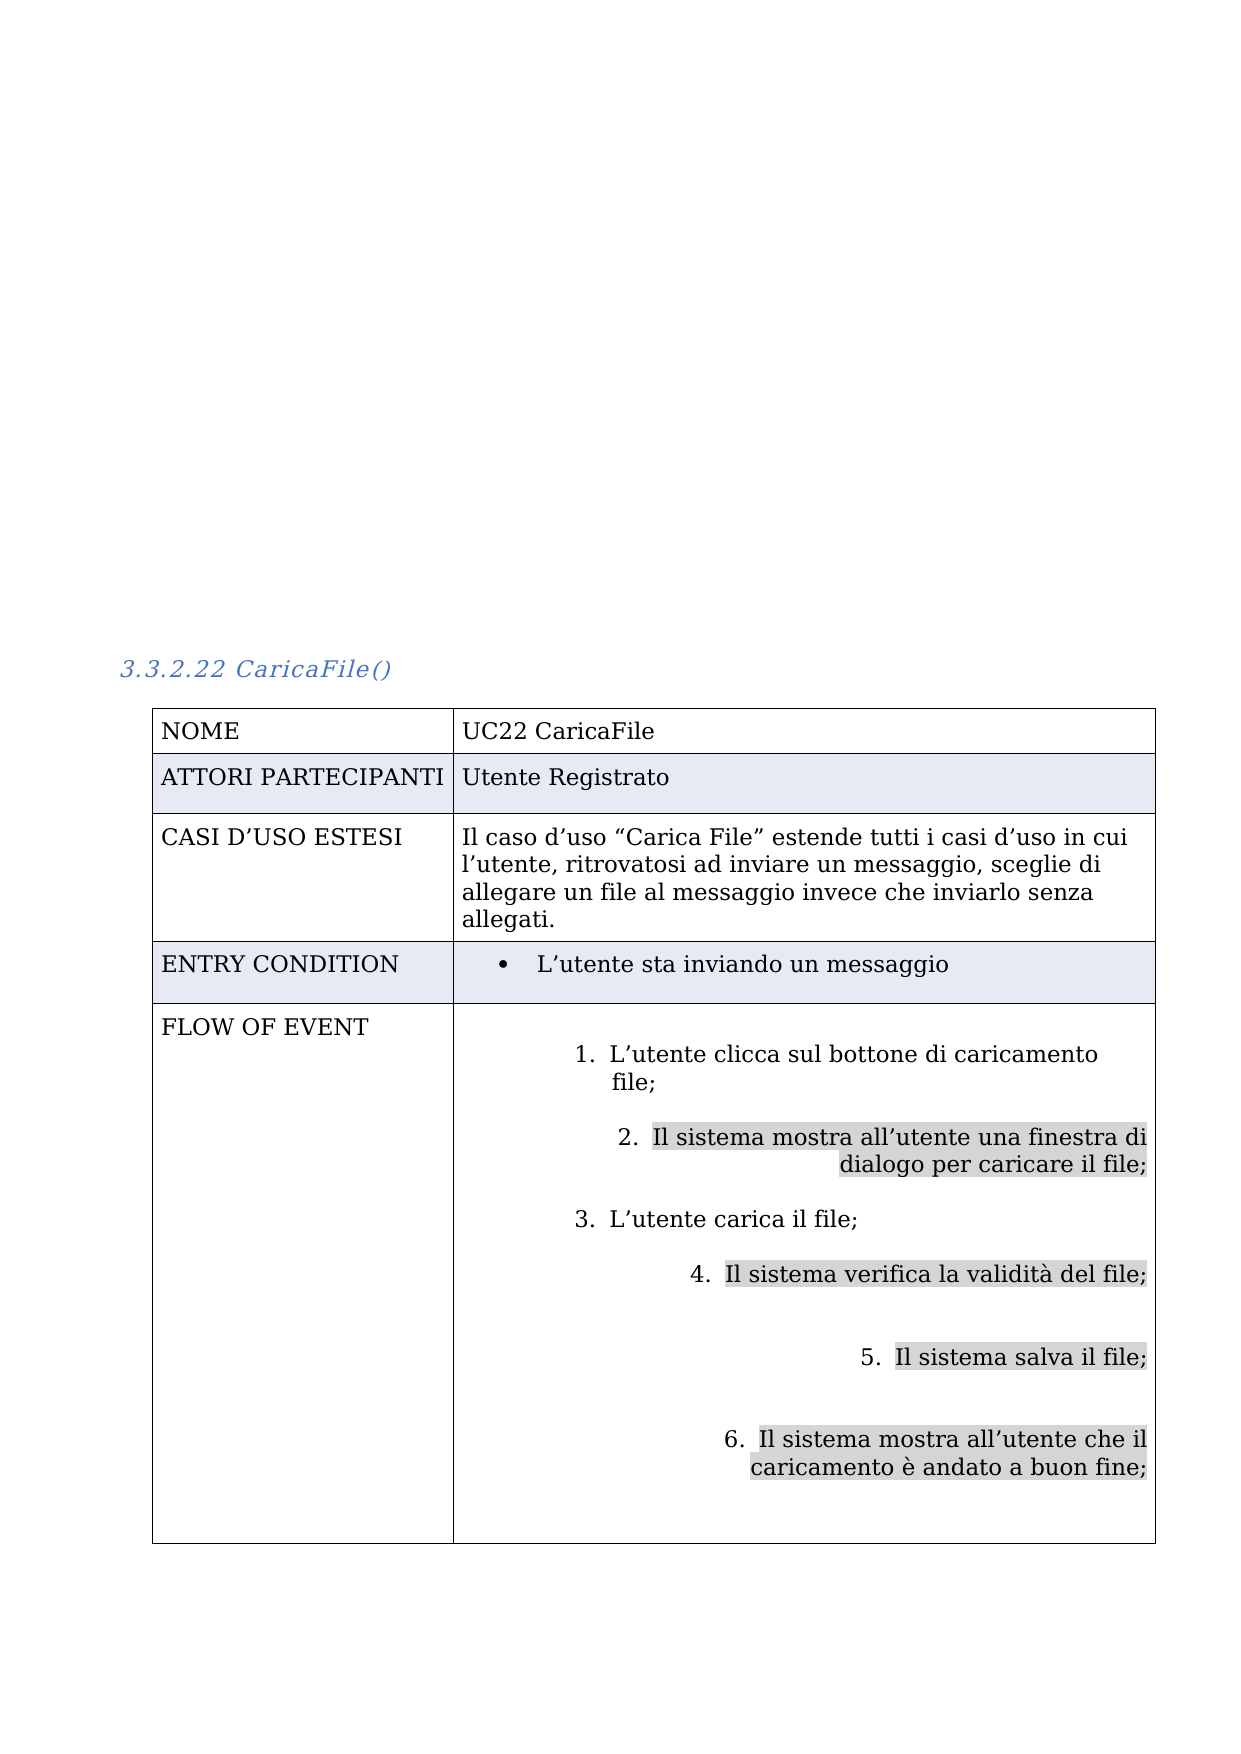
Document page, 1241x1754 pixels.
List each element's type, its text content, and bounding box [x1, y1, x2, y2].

subtitle 3.3.2.22 CaricaFile() [118, 655, 1122, 683]
table_cell Utente Registrato [454, 754, 1155, 813]
table_cell ENTRY CONDITION [153, 942, 453, 1003]
table_cell FLOW OF EVENT [153, 1004, 453, 1543]
table_cell ATTORI PARTECIPANTI [153, 754, 453, 813]
table_cell L’utente clicca sul bottone di caricamento file; Il sistema mostra all’utente una finestra di dialogo per caricare il file; L’utente carica il file; Il sistema verifica la validità del file; Il sistema salva il file; Il sistema mostra all’utente che il caricamento è andato a buon fine; [454, 1004, 1155, 1543]
table_cell Il caso d’uso “Carica File” estende tutti i casi d’uso in cui l’utente, ritrovatosi ad inviare un messaggio, sceglie di allegare un file al messaggio invece che inviarlo senza allegati. [454, 814, 1155, 941]
table_header UC22 CaricaFile [454, 709, 1155, 753]
table_header NOME [153, 709, 453, 753]
table_cell CASI D’USO ESTESI [153, 814, 453, 941]
table_cell L’utente sta inviando un messaggio [454, 942, 1155, 1003]
